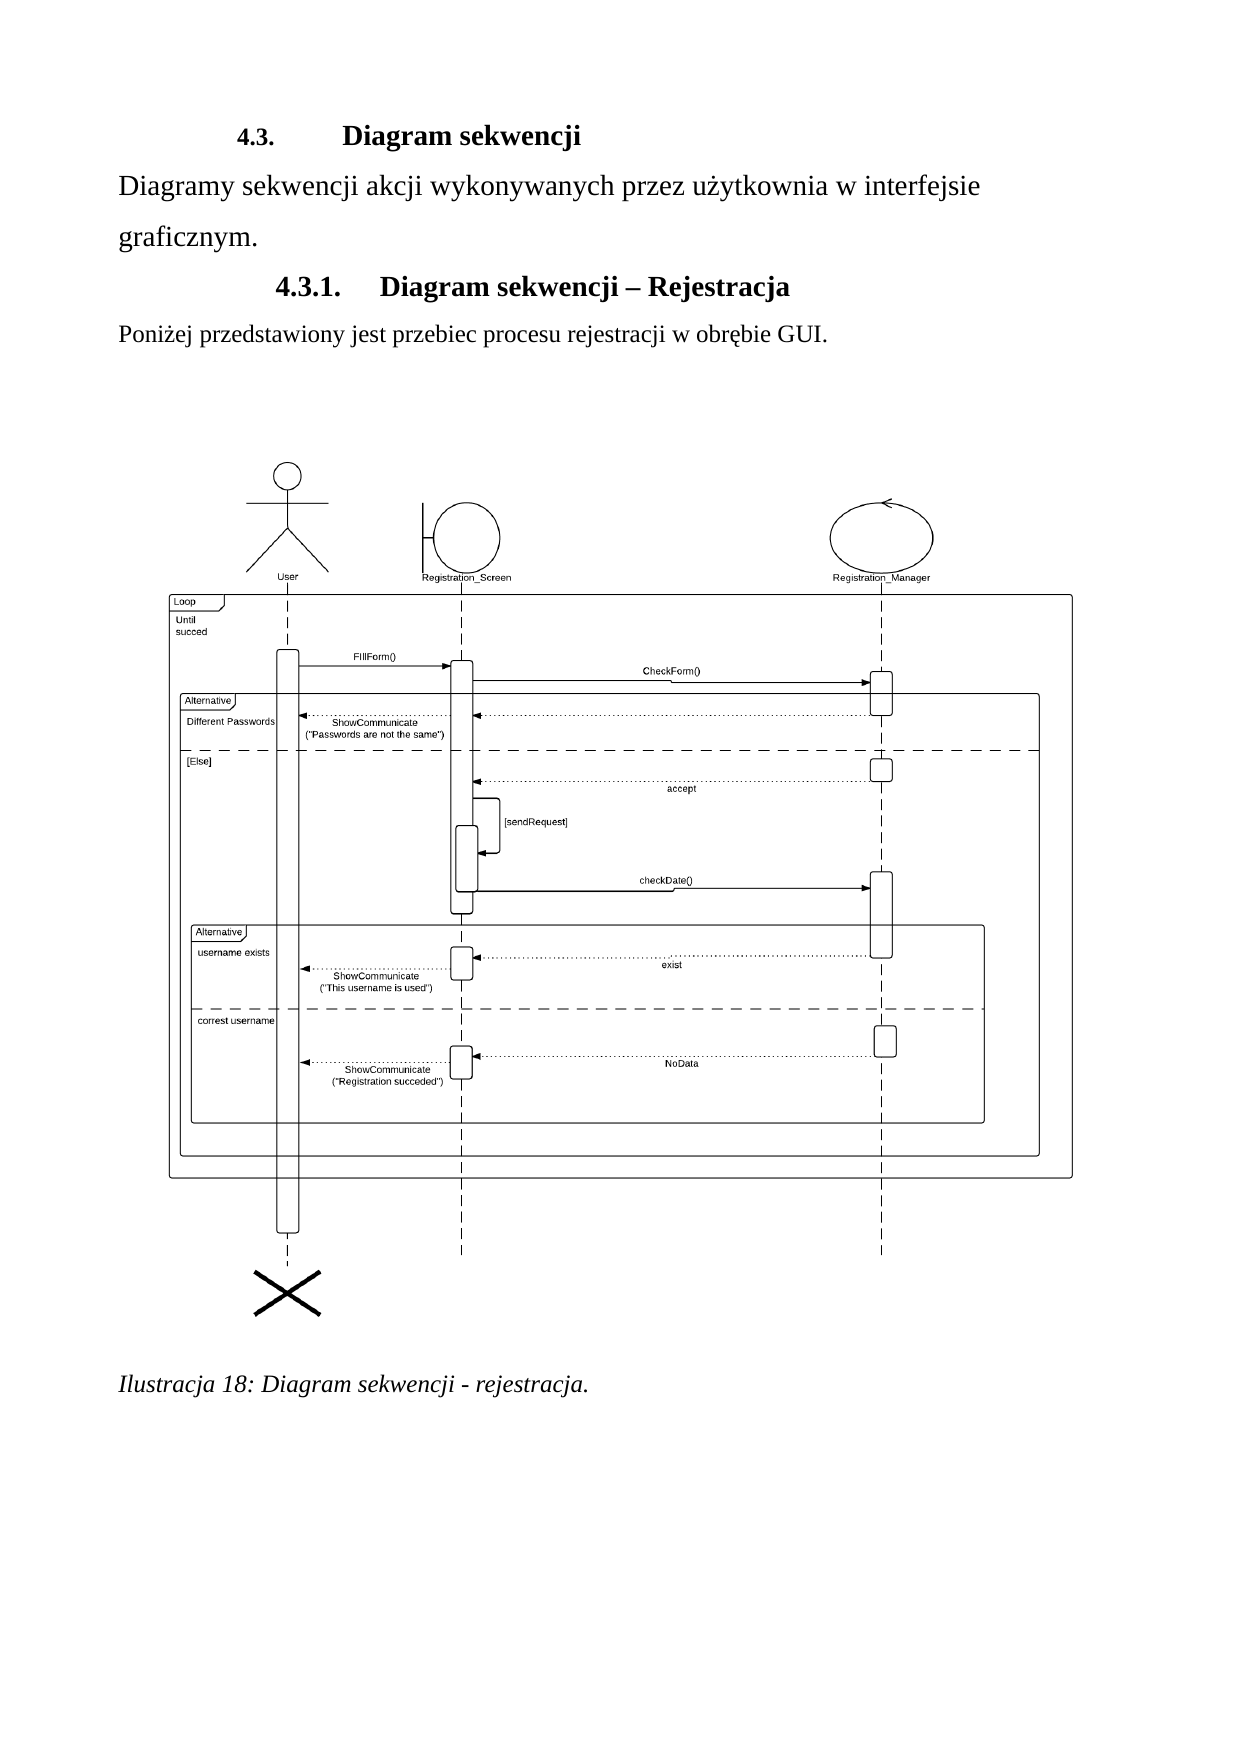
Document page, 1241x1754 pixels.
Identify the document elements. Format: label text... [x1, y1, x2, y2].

text Poniżej przedstawiony jest przebiec procesu rejestracji w obrębie GUI. [118, 319, 1122, 348]
text Diagramy sekwencji akcji wykonywanych przez użytkownia w interfejsie graficznym. [118, 168, 1122, 252]
picture [118, 418, 1123, 1370]
list Diagram sekwencji [231, 118, 1122, 152]
text Ilustracja 18: Diagram sekwencji - rejestracja. [118, 1370, 1122, 1398]
list Diagram sekwencji – Rejestracja [268, 269, 1122, 303]
